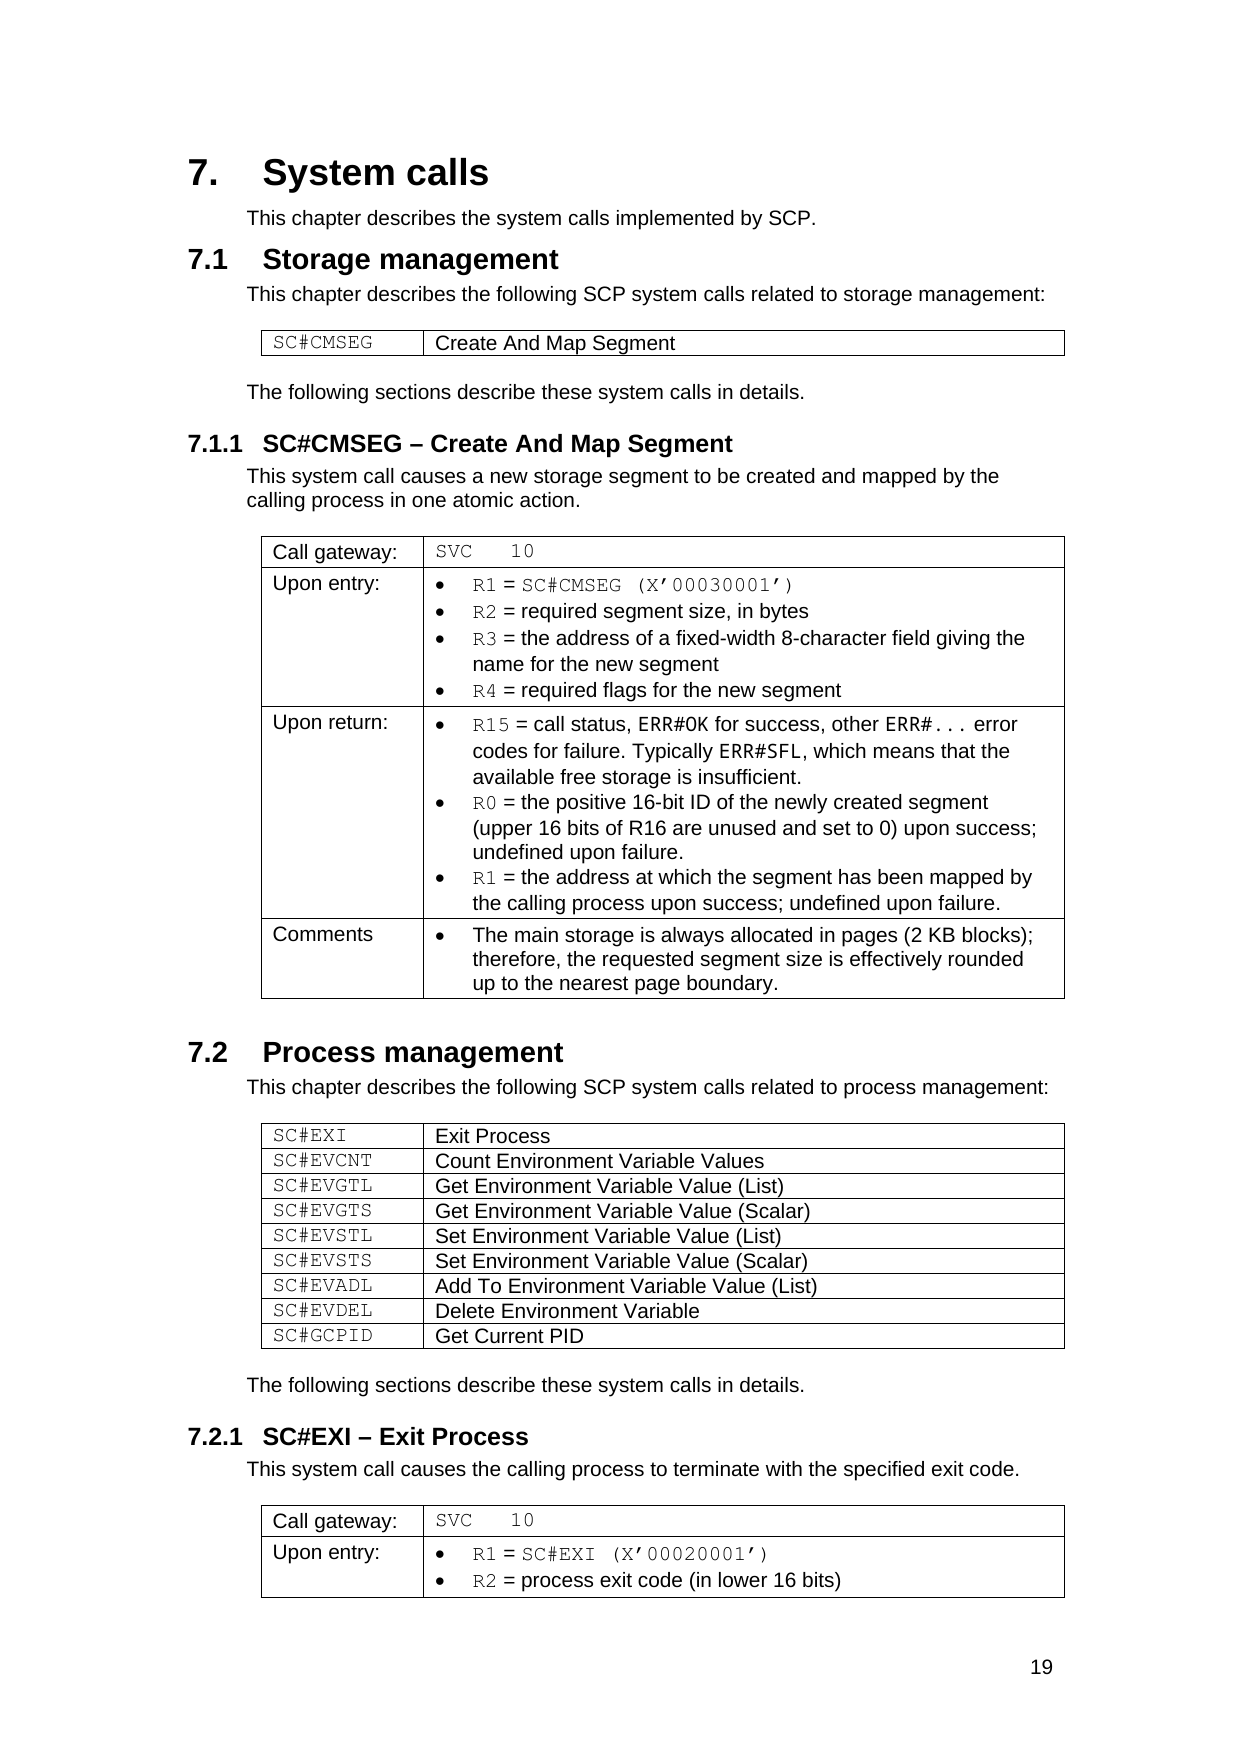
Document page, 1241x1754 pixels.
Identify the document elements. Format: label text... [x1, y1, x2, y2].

table_header SVC 10 [424, 1506, 1064, 1536]
table_cell Set Environment Variable Value (Scalar) [424, 1249, 1064, 1273]
text This chapter describes the system calls implemented by SCP. [246, 206, 1053, 230]
text The following sections describe these system calls in details. [246, 380, 1053, 404]
table_cell SC#EVGTS [262, 1199, 423, 1223]
table_cell Upon entry: [262, 1537, 423, 1597]
table_cell Get Current PID [424, 1324, 1064, 1348]
table_header SC#CMSEG [262, 331, 423, 355]
text This chapter describes the following SCP system calls related to storage management: [246, 282, 1053, 306]
text This system call causes a new storage segment to be created and mapped by the calling process in one atomic action. [246, 464, 1053, 512]
text The following sections describe these system calls in details. [246, 1373, 1053, 1397]
table_cell SC#EVSTS [262, 1249, 423, 1273]
subtitle SC#CMSEG – Create And Map Segment [187, 429, 1053, 458]
table_cell Delete Environment Variable [424, 1299, 1064, 1323]
table_cell Get Environment Variable Value (Scalar) [424, 1199, 1064, 1223]
table_cell SC#GCPID [262, 1324, 423, 1348]
table_cell Get Environment Variable Value (List) [424, 1174, 1064, 1198]
table_header Create And Map Segment [424, 331, 1064, 355]
text This system call causes the calling process to terminate with the specified exit code. [246, 1457, 1053, 1481]
table_cell Upon return: [262, 707, 423, 918]
table_header Exit Process [424, 1124, 1064, 1148]
table_cell Add To Environment Variable Value (List) [424, 1274, 1064, 1298]
table_cell The main storage is always allocated in pages (2 KB blocks); therefore, the requested segment size is effectively rounded up to the nearest page boundary. [424, 919, 1064, 998]
subtitle SC#EXI – Exit Process [187, 1422, 1053, 1451]
subtitle System calls [187, 150, 1053, 193]
subtitle Process management [187, 1035, 1053, 1069]
table_cell R1 = SC#CMSEG (X’00030001’) R2 = required segment size, in bytes R3 = the address of a fixed-width 8-character field giving the name for the new segment R4 = required flags for the new segment [424, 568, 1064, 706]
table_cell SC#EVGTL [262, 1174, 423, 1198]
table_cell R1 = SC#EXI (X’00020001’) R2 = process exit code (in lower 16 bits) [424, 1537, 1064, 1597]
table_cell SC#EVDEL [262, 1299, 423, 1323]
table_cell SC#EVSTL [262, 1224, 423, 1248]
table_header Call gateway: [262, 537, 423, 567]
table_cell R15 = call status, ERR#OK for success, other ERR#... error codes for failure. Typically ERR#SFL, which means that the available free storage is insufficient. R0 = the positive 16-bit ID of the newly created segment (upper 16 bits of R16 are unused and set to 0) upon success; undefined upon failure. R1 = the address at which the segment has been mapped by the calling process upon success; undefined upon failure. [424, 707, 1064, 918]
table_header Call gateway: [262, 1506, 423, 1536]
table_cell Set Environment Variable Value (List) [424, 1224, 1064, 1248]
table_cell Count Environment Variable Values [424, 1149, 1064, 1173]
table_header SC#EXI [262, 1124, 423, 1148]
table_header SVC 10 [424, 537, 1064, 567]
table_cell SC#EVCNT [262, 1149, 423, 1173]
table_cell Comments [262, 919, 423, 998]
text This chapter describes the following SCP system calls related to process management: [246, 1075, 1053, 1099]
table_cell SC#EVADL [262, 1274, 423, 1298]
table_cell Upon entry: [262, 568, 423, 706]
subtitle Storage management [187, 242, 1053, 276]
